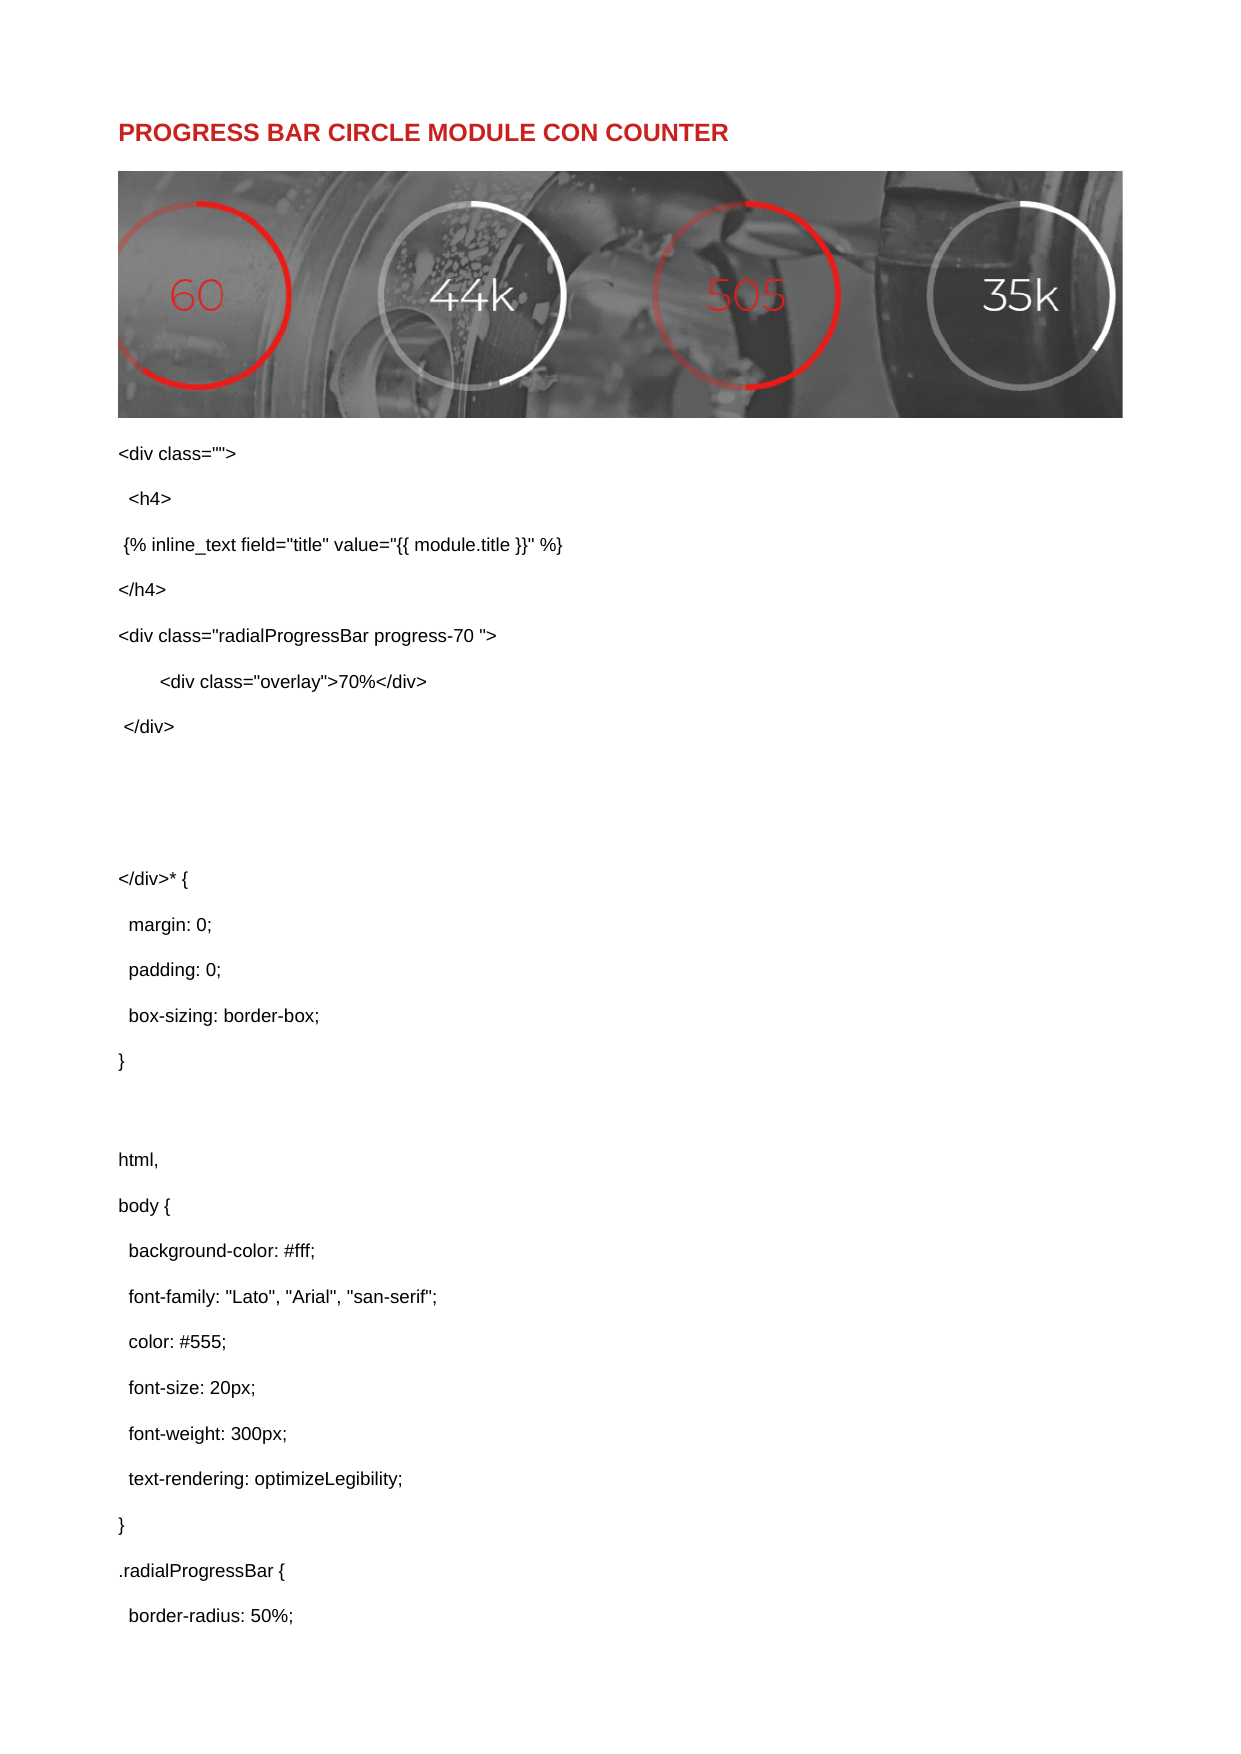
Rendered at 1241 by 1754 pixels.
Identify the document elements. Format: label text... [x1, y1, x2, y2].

text html, [118, 1149, 1122, 1170]
text <div class="overlay">70%</div> [118, 670, 1122, 692]
text color: #555; [118, 1331, 1122, 1353]
text } [118, 1050, 1122, 1072]
text text-rendering: optimizeLegibility; [118, 1468, 1122, 1490]
text PROGRESS BAR CIRCLE MODULE CON COUNTER [118, 118, 1122, 147]
text <div class=""> [118, 442, 1122, 464]
text background-color: #fff; [118, 1240, 1122, 1262]
text <h4> [118, 488, 1122, 509]
text </div> [118, 716, 1122, 738]
text {% inline_text field="title" value="{{ module.title }}" %} [118, 533, 1122, 555]
text </h4> [118, 579, 1122, 601]
text .radialProgressBar { [118, 1559, 1122, 1581]
text <div class="radialProgressBar progress-70 "> [118, 625, 1122, 646]
text font-size: 20px; [118, 1377, 1122, 1398]
text padding: 0; [118, 959, 1122, 981]
text } [118, 1514, 1122, 1535]
text font-family: "Lato", "Arial", "san-serif"; [118, 1286, 1122, 1307]
text font-weight: 300px; [118, 1423, 1122, 1444]
text margin: 0; [118, 913, 1122, 935]
text box-sizing: border-box; [118, 1004, 1122, 1026]
text body { [118, 1194, 1122, 1216]
text border-radius: 50%; [118, 1605, 1122, 1627]
text </div>* { [118, 868, 1122, 889]
